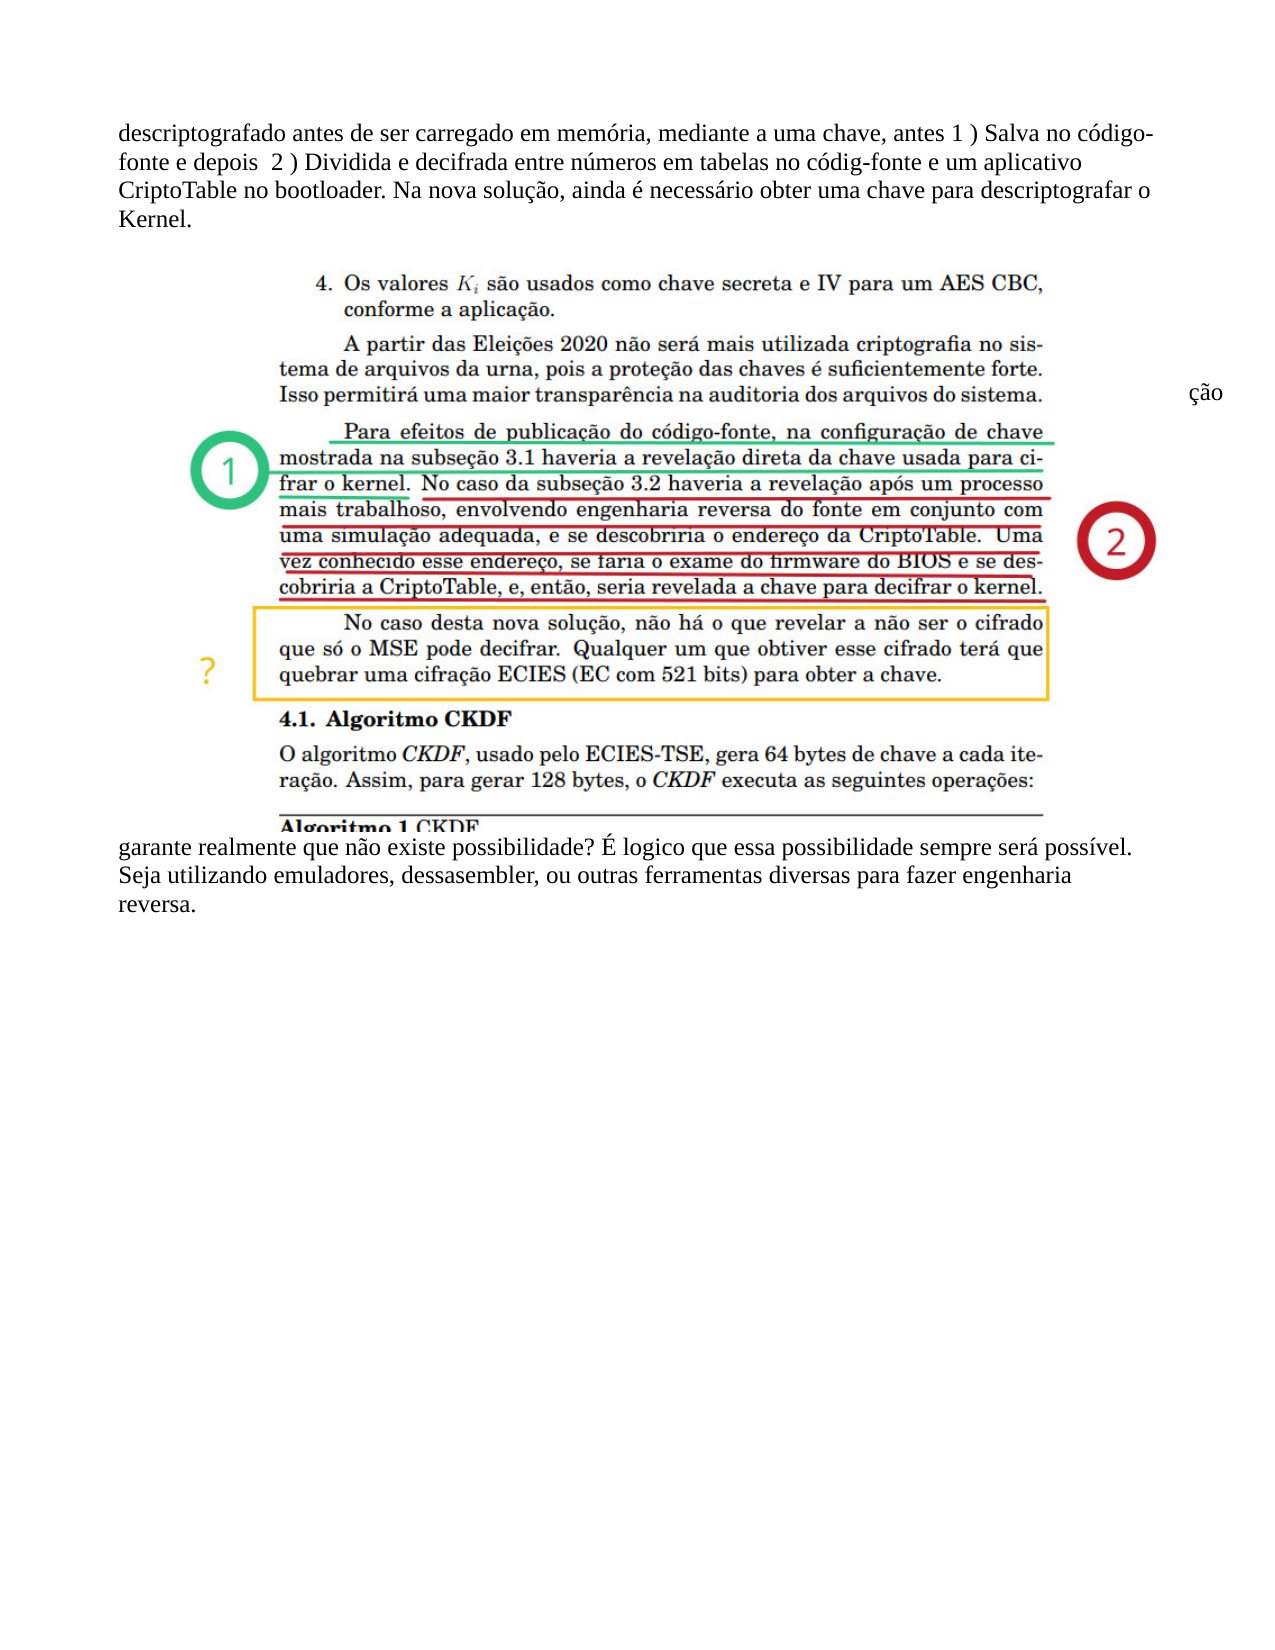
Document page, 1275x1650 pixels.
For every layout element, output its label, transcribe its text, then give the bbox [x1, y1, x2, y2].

text descriptografado antes de ser carregado em memória, mediante a uma chave, antes 1 ) Salva no código-fonte e depois 2 ) Dividida e decifrada entre números em tabelas no códig-fonte e um aplicativo CriptoTable no bootloader. Na nova solução, ainda é necessário obter uma chave para descriptografar o Kernel. [118, 118, 1157, 233]
picture [150, 251, 1190, 832]
text Nas 2 soluções anteriores para descriptografar o kernel, apresentavam vulnerabilidades, a nova solução garante realmente que não existe possibilidade? É logico que essa possibilidade sempre será possível. Seja utilizando emuladores, dessasembler, ou outras ferramentas diversas para fazer engenharia reversa. [118, 377, 1157, 918]
